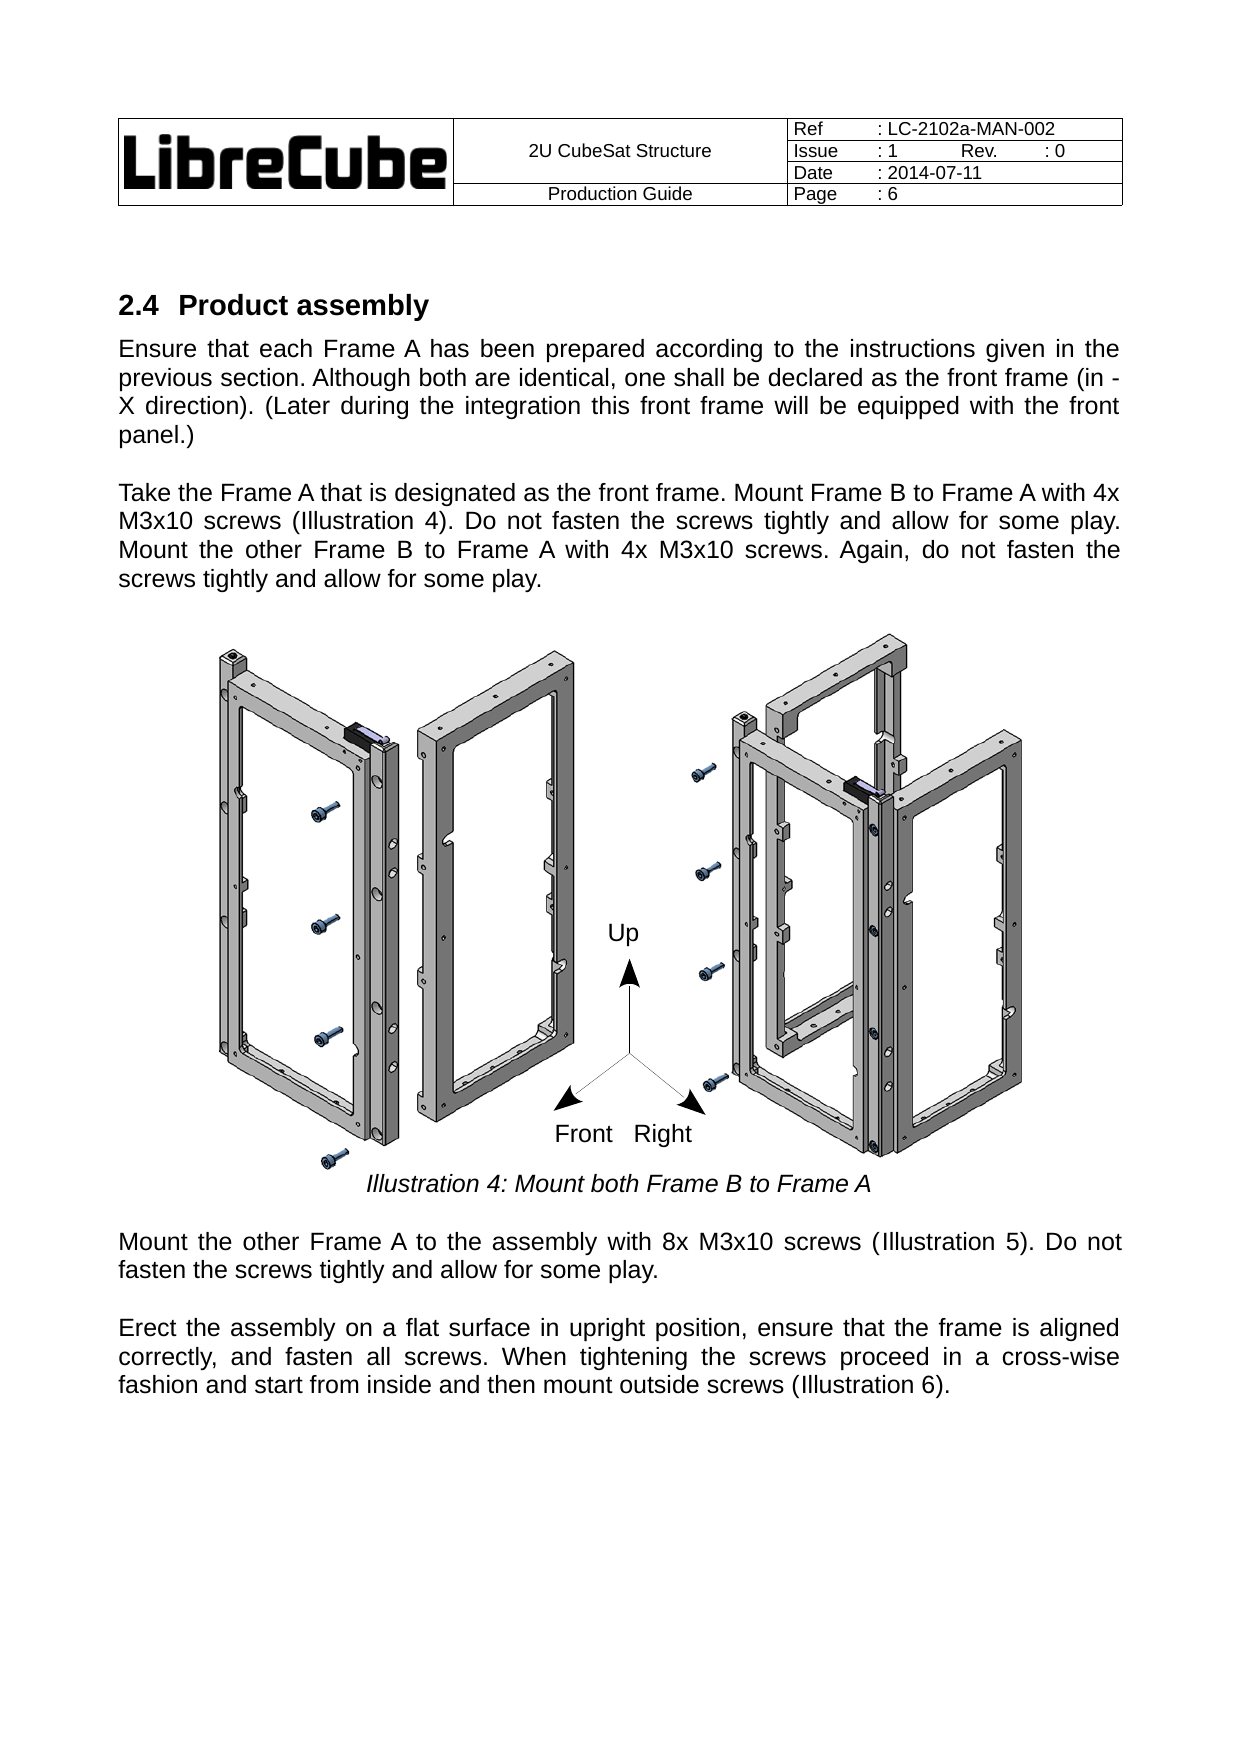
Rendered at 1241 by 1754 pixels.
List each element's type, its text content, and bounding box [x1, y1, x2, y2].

text Erect the assembly on a flat surface in upright position, ensure that the frame is aligned correctly, and fasten all screws. When tightening the screws proceed in a cross-wise fashion and start from inside and then mount outside screws (Illustration 6). [118, 1313, 1122, 1399]
text Mount the other Frame A to the assembly with 8x M3x10 screws (Illustration 5). Do not fasten the screws tightly and allow for some play. [118, 1227, 1122, 1284]
text Take the Frame A that is designated as the front frame. Mount Frame B to Frame A with 4x M3x10 screws (Illustration 4). Do not fasten the screws tightly and allow for some play. Mount the other Frame B to Frame A with 4x M3x10 screws. Again, do not fasten the screws tightly and allow for some play. [118, 478, 1122, 593]
picture [124, 134, 447, 189]
subtitle Product assembly [118, 288, 1122, 321]
picture [218, 633, 1022, 1170]
text Illustration 4: Mount both Frame B to Frame A [218, 1170, 1022, 1198]
text Ensure that each Frame A has been prepared according to the instructions given in the previous section. Although both are identical, one shall be declared as the front frame (in -X direction). (Later during the integration this front frame will be equipped with the front panel.) [118, 334, 1122, 449]
